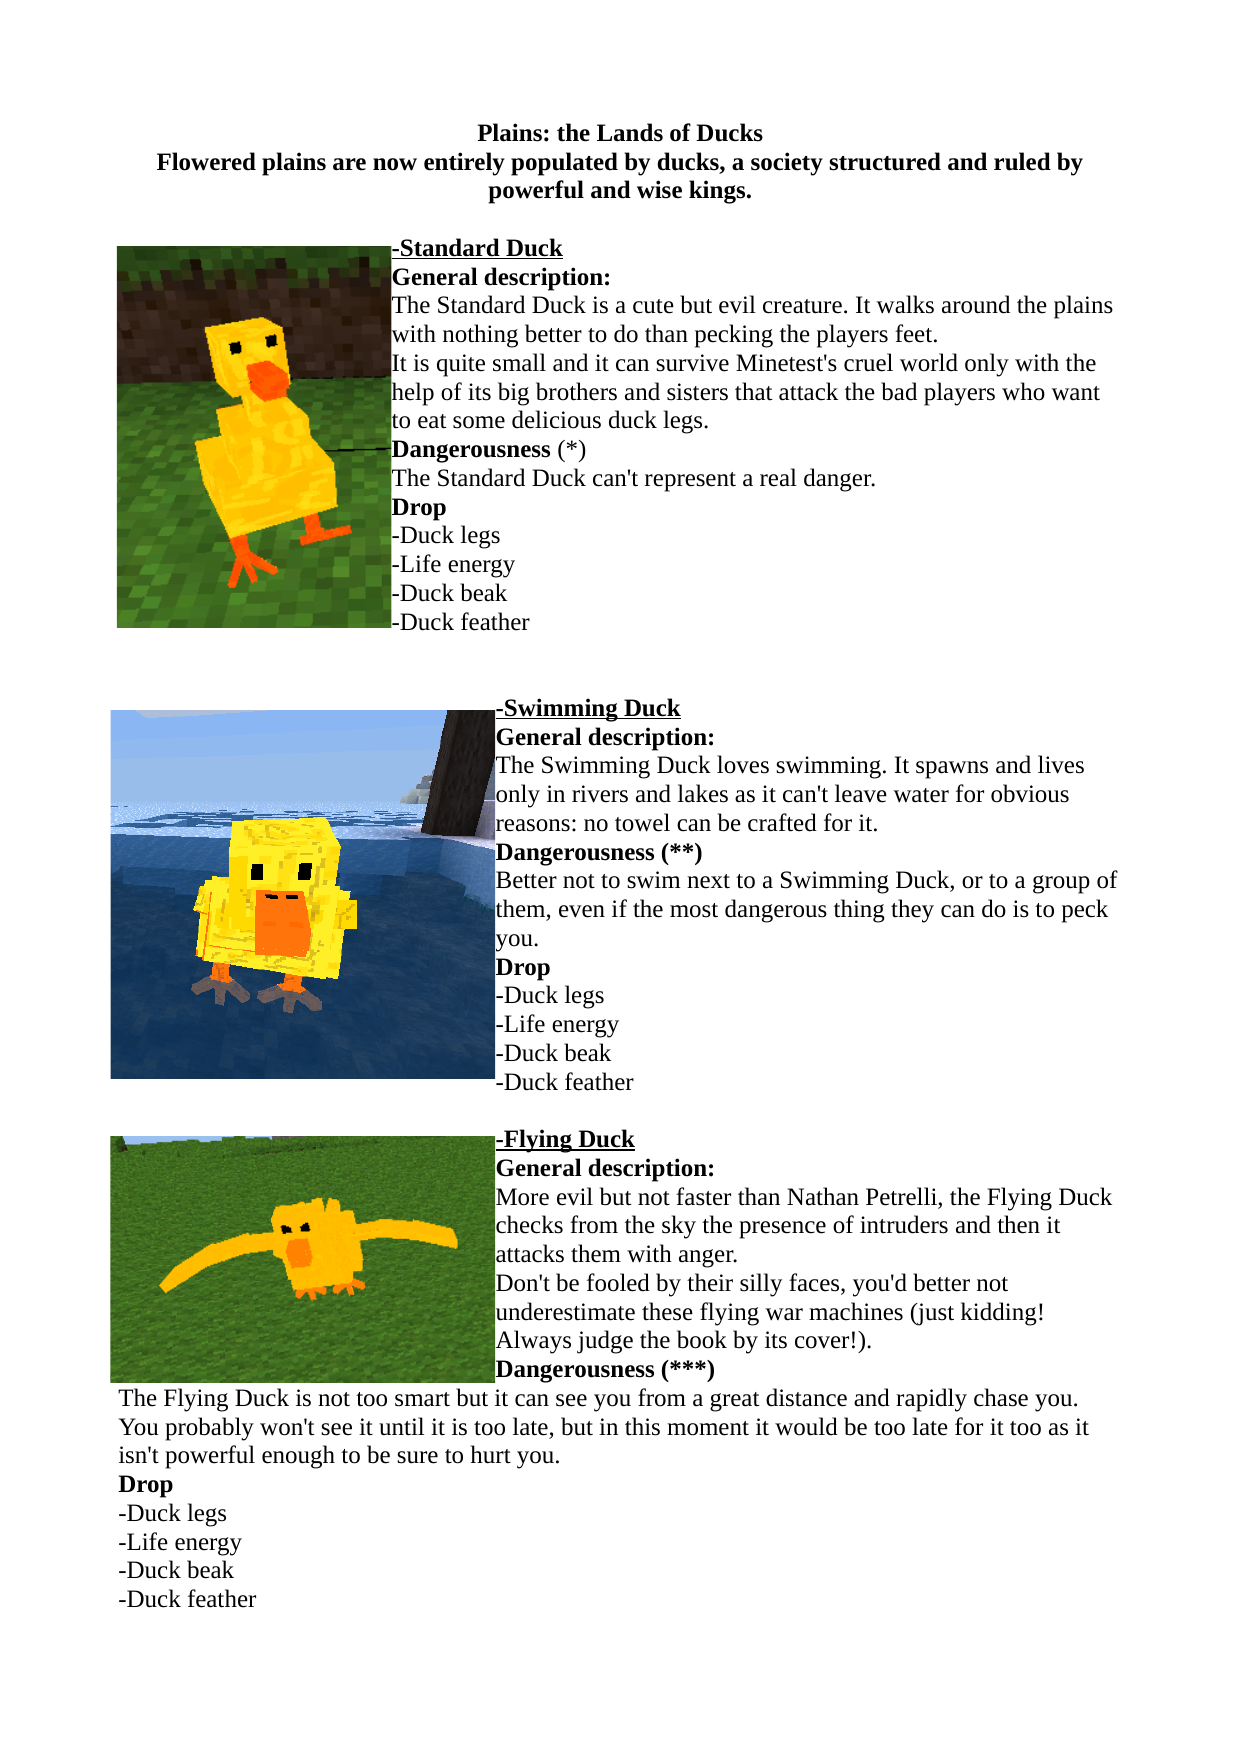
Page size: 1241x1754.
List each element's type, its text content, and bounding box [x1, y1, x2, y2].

text General description: [496, 722, 1122, 751]
text Dangerousness (***) [496, 1354, 1122, 1383]
text Dangerousness (**) [496, 837, 1122, 866]
picture [110, 710, 496, 1079]
text You probably won't see it until it is too late, but in this moment it would be too late for it too as it isn't powerful enough to be sure to hurt you. [118, 1412, 1122, 1469]
text More evil but not faster than Nathan Petrelli, the Flying Duck checks from the sky the presence of intruders and then it attacks them with anger. [496, 1182, 1122, 1268]
text Drop [496, 952, 1122, 981]
text -Duck legs [496, 981, 1122, 1009]
text Plains: the Lands of Ducks [118, 118, 1122, 147]
text Dangerousness (*) [392, 434, 1122, 463]
text -Duck beak [392, 578, 1122, 607]
text -Duck feather [118, 607, 1122, 636]
text -Standard Duck [118, 233, 1122, 262]
text -Duck feather [118, 1584, 1122, 1613]
text -Duck beak [496, 1038, 1122, 1067]
text -Duck legs [392, 521, 1122, 549]
picture [116, 246, 392, 628]
text Don't be fooled by their silly faces, you'd better not underestimate these flying war machines (just kidding! Always judge the book by its cover!). [496, 1268, 1122, 1354]
text -Duck legs [118, 1498, 1122, 1527]
text -Duck beak [118, 1556, 1122, 1584]
text -Life energy [118, 1527, 1122, 1556]
text Better not to swim next to a Swimming Duck, or to a group of them, even if the most dangerous thing they can do is to peck you. [496, 866, 1122, 952]
text The Standard Duck is a cute but evil creature. It walks around the plains with nothing better to do than pecking the players feet. [392, 291, 1122, 348]
text The Swimming Duck loves swimming. It spawns and lives only in rivers and lakes as it can't leave water for obvious reasons: no towel can be crafted for it. [496, 751, 1122, 837]
text -Swimming Duck [118, 693, 1122, 722]
text Drop [118, 1469, 1122, 1498]
text The Standard Duck can't represent a real danger. [392, 463, 1122, 492]
text Drop [392, 492, 1122, 521]
text General description: [392, 262, 1122, 291]
picture [110, 1136, 496, 1383]
text -Flying Duck [118, 1124, 1122, 1153]
text It is quite small and it can survive Minetest's cruel world only with the help of its big brothers and sisters that attack the bad players who want to eat some delicious duck legs. [392, 348, 1122, 434]
text General description: [496, 1153, 1122, 1182]
text -Life energy [392, 549, 1122, 578]
text -Duck feather [118, 1067, 1122, 1096]
text -Life energy [496, 1009, 1122, 1038]
text Flowered plains are now entirely populated by ducks, a society structured and ruled by powerful and wise kings. [118, 147, 1122, 204]
text The Flying Duck is not too smart but it can see you from a great distance and rapidly chase you. [118, 1383, 1122, 1412]
